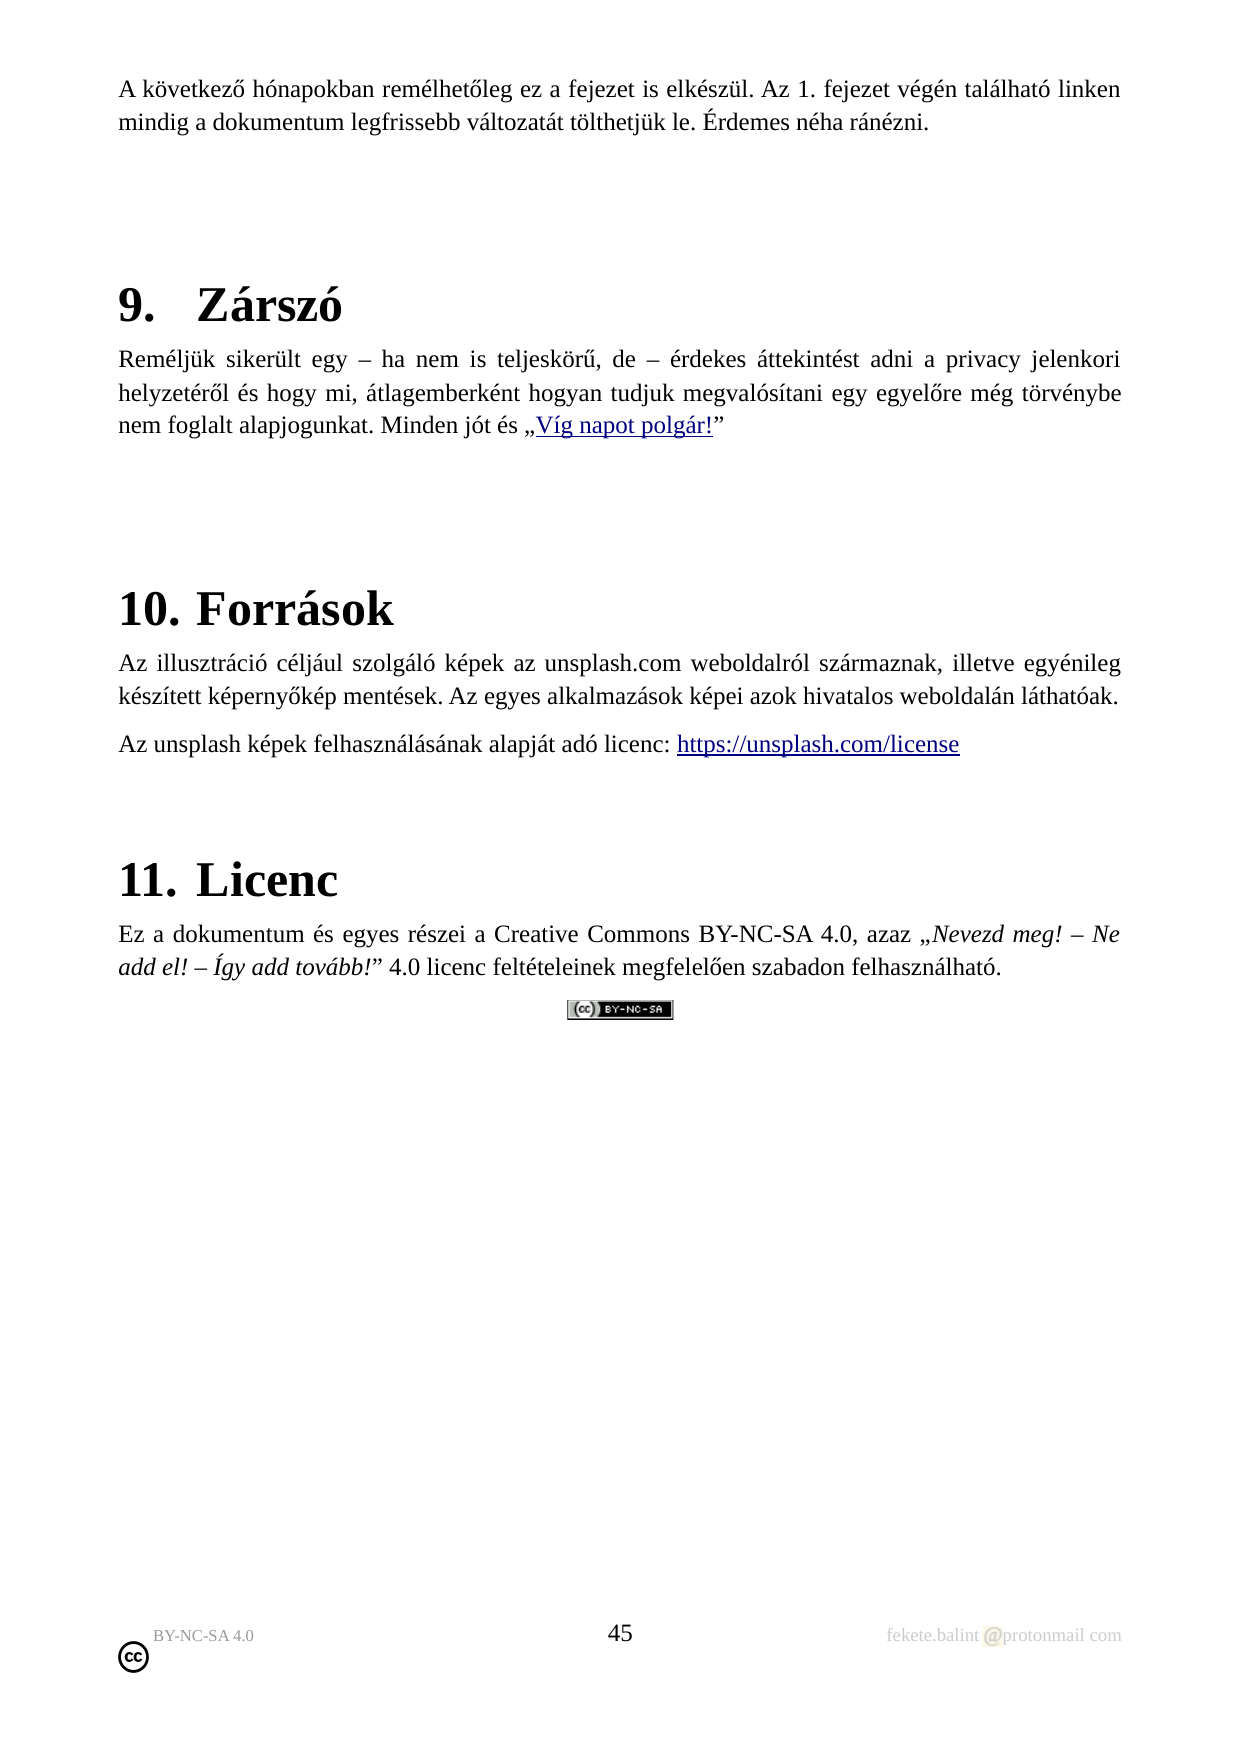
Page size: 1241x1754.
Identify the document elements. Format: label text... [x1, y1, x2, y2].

text Az illusztráció céljául szolgáló képek az unsplash.com weboldalról származnak, illetve egyénileg készített képernyőkép mentések. Az egyes alkalmazások képei azok hivatalos weboldalán láthatóak. [118, 648, 1122, 710]
picture [118, 1641, 149, 1673]
picture [567, 1000, 674, 1020]
text Reméljük sikerült egy – ha nem is teljeskörű, de – érdekes áttekintést adni a privacy jelenkori helyzetéről és hogy mi, átlagemberként hogyan tudjuk megvalósítani egy egyelőre még törvénybe nem foglalt alapjogunkat. Minden jót és „Víg napot polgár!” [118, 344, 1122, 439]
text Az unsplash képek felhasználásának alapját adó licenc: https://unsplash.com/license [118, 729, 1122, 758]
subtitle Források [118, 578, 1122, 636]
subtitle Licenc [118, 849, 1122, 907]
picture [982, 1626, 1003, 1647]
text Ez a dokumentum és egyes részei a Creative Commons BY-NC-SA 4.0, azaz „Nevezd meg! – Ne add el! – Így add tovább!” 4.0 licenc feltételeinek megfelelően szabadon felhasználható. [118, 919, 1122, 981]
text A következő hónapokban remélhetőleg ez a fejezet is elkészül. Az 1. fejezet végén található linken mindig a dokumentum legfrissebb változatát tölthetjük le. Érdemes néha ránézni. [118, 74, 1122, 136]
subtitle Zárszó [118, 274, 1122, 332]
